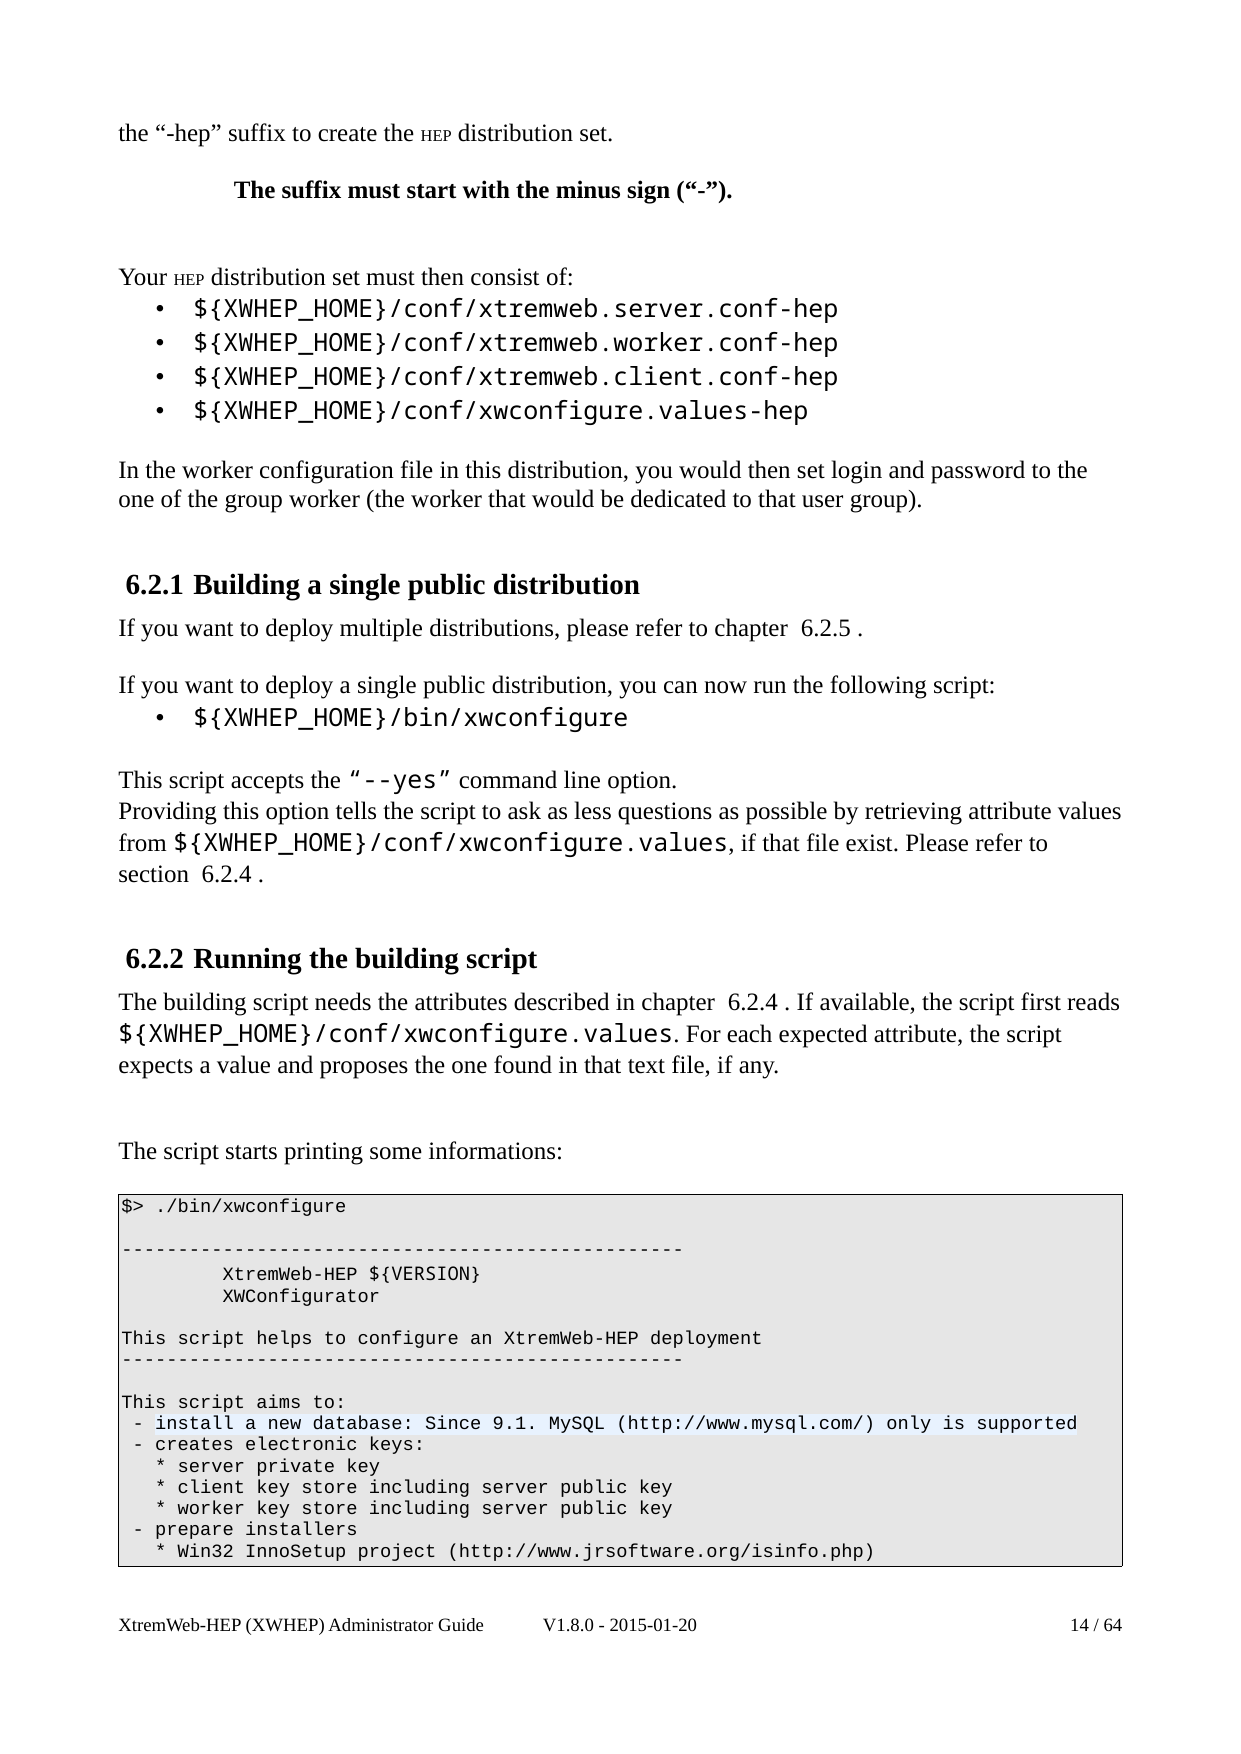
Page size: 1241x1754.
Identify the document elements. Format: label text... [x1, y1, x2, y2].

list ${XWHEP_HOME}/bin/xwconfigure [156, 699, 1122, 733]
text This script accepts the “--yes” command line option. [118, 762, 1122, 796]
text $> ./bin/xwconfigure [119, 1195, 1122, 1215]
text In the worker configuration file in this distribution, you would then set login and password to the one of the group worker (the worker that would be dedicated to that user group). [118, 456, 1122, 513]
text XtremWeb-HEP ${VERSION} [119, 1258, 1122, 1283]
text * Win32 InnoSetup project (http://www.jrsoftware.org/isinfo.php) [119, 1538, 1122, 1566]
list ${XWHEP_HOME}/conf/xtremweb.client.conf-hep [156, 359, 1122, 393]
text If you want to deploy a single public distribution, you can now run the following script: [118, 670, 1122, 699]
text If you want to deploy multiple distributions, please refer to chapter 6.2.5. [118, 613, 1122, 642]
text The script starts printing some informations: [118, 1136, 1122, 1165]
text This script aims to: [119, 1390, 1122, 1411]
text -------------------------------------------------- [119, 1347, 1122, 1368]
text This script helps to configure an XtremWeb-HEP deployment [119, 1326, 1122, 1347]
list ${XWHEP_HOME}/conf/xwconfigure.values-hep [156, 393, 1122, 427]
text -------------------------------------------------- [119, 1236, 1122, 1258]
text The building script needs the attributes described in chapter 6.2.4. If available, the script first reads ${XWHEP_HOME}/conf/xwconfigure.values. For each expected attribute, the script expects a value and proposes the one found in that text file, if any. [118, 987, 1122, 1079]
list ${XWHEP_HOME}/conf/xtremweb.worker.conf-hep [156, 325, 1122, 359]
text * worker key store including server public key [119, 1496, 1122, 1517]
text Your hep distribution set must then consist of: [118, 262, 1122, 291]
text Providing this option tells the script to ask as less questions as possible by retrieving attribute values from ${XWHEP_HOME}/conf/xwconfigure.values, if that file exist. Please refer to section 6.2.4. [118, 796, 1122, 888]
text the “-hep” suffix to create the hep distribution set. [118, 118, 1122, 147]
text * client key store including server public key [119, 1475, 1122, 1496]
subtitle Building a single public distribution [118, 567, 1122, 600]
subtitle Running the building script [118, 941, 1122, 975]
text The suffix must start with the minus sign (“-”). [233, 176, 1004, 204]
text - prepare installers [119, 1517, 1122, 1538]
text - install a new database: Since 9.1. MySQL (http://www.mysql.com/) only is supported [119, 1411, 1122, 1432]
list ${XWHEP_HOME}/conf/xtremweb.server.conf-hep [156, 291, 1122, 325]
text XWConfigurator [119, 1283, 1122, 1305]
text * server private key [119, 1453, 1122, 1475]
text - creates electronic keys: [119, 1432, 1122, 1453]
